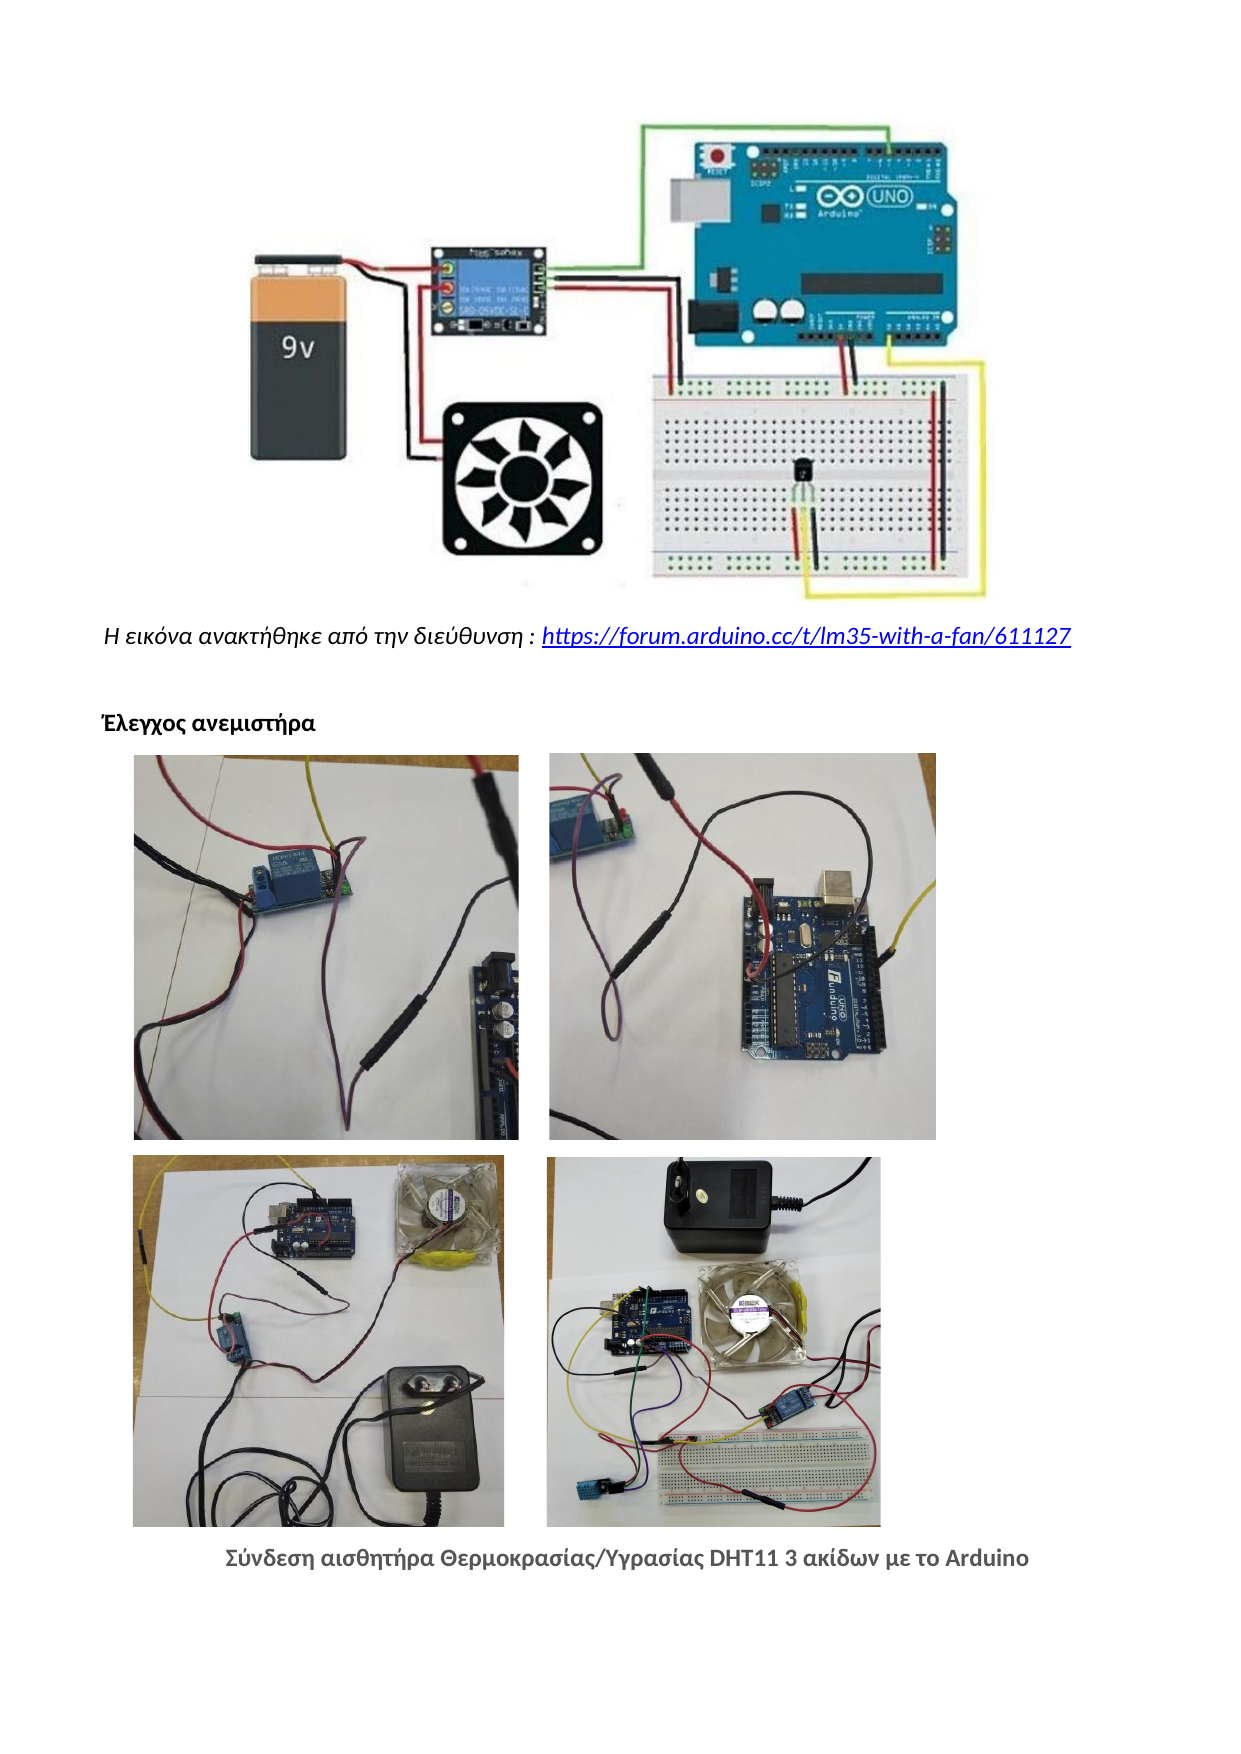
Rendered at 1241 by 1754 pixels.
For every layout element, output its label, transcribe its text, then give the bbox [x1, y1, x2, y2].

text Έλεγχος ανεμιστήρα [103, 707, 1152, 738]
text Σύνδεση αισθητήρα Θερμοκρασίας/Υγρασίας DHT11 3 ακίδων με το Arduino [103, 1543, 1152, 1573]
picture [132, 1155, 505, 1527]
picture [247, 103, 1008, 605]
picture [133, 755, 519, 1140]
picture [549, 753, 936, 1140]
text Η εικόνα ανακτήθηκε από την διεύθυνση : https://forum.arduino.cc/t/lm35-with-a-fan/611127 [103, 620, 1152, 651]
picture [546, 1157, 881, 1527]
